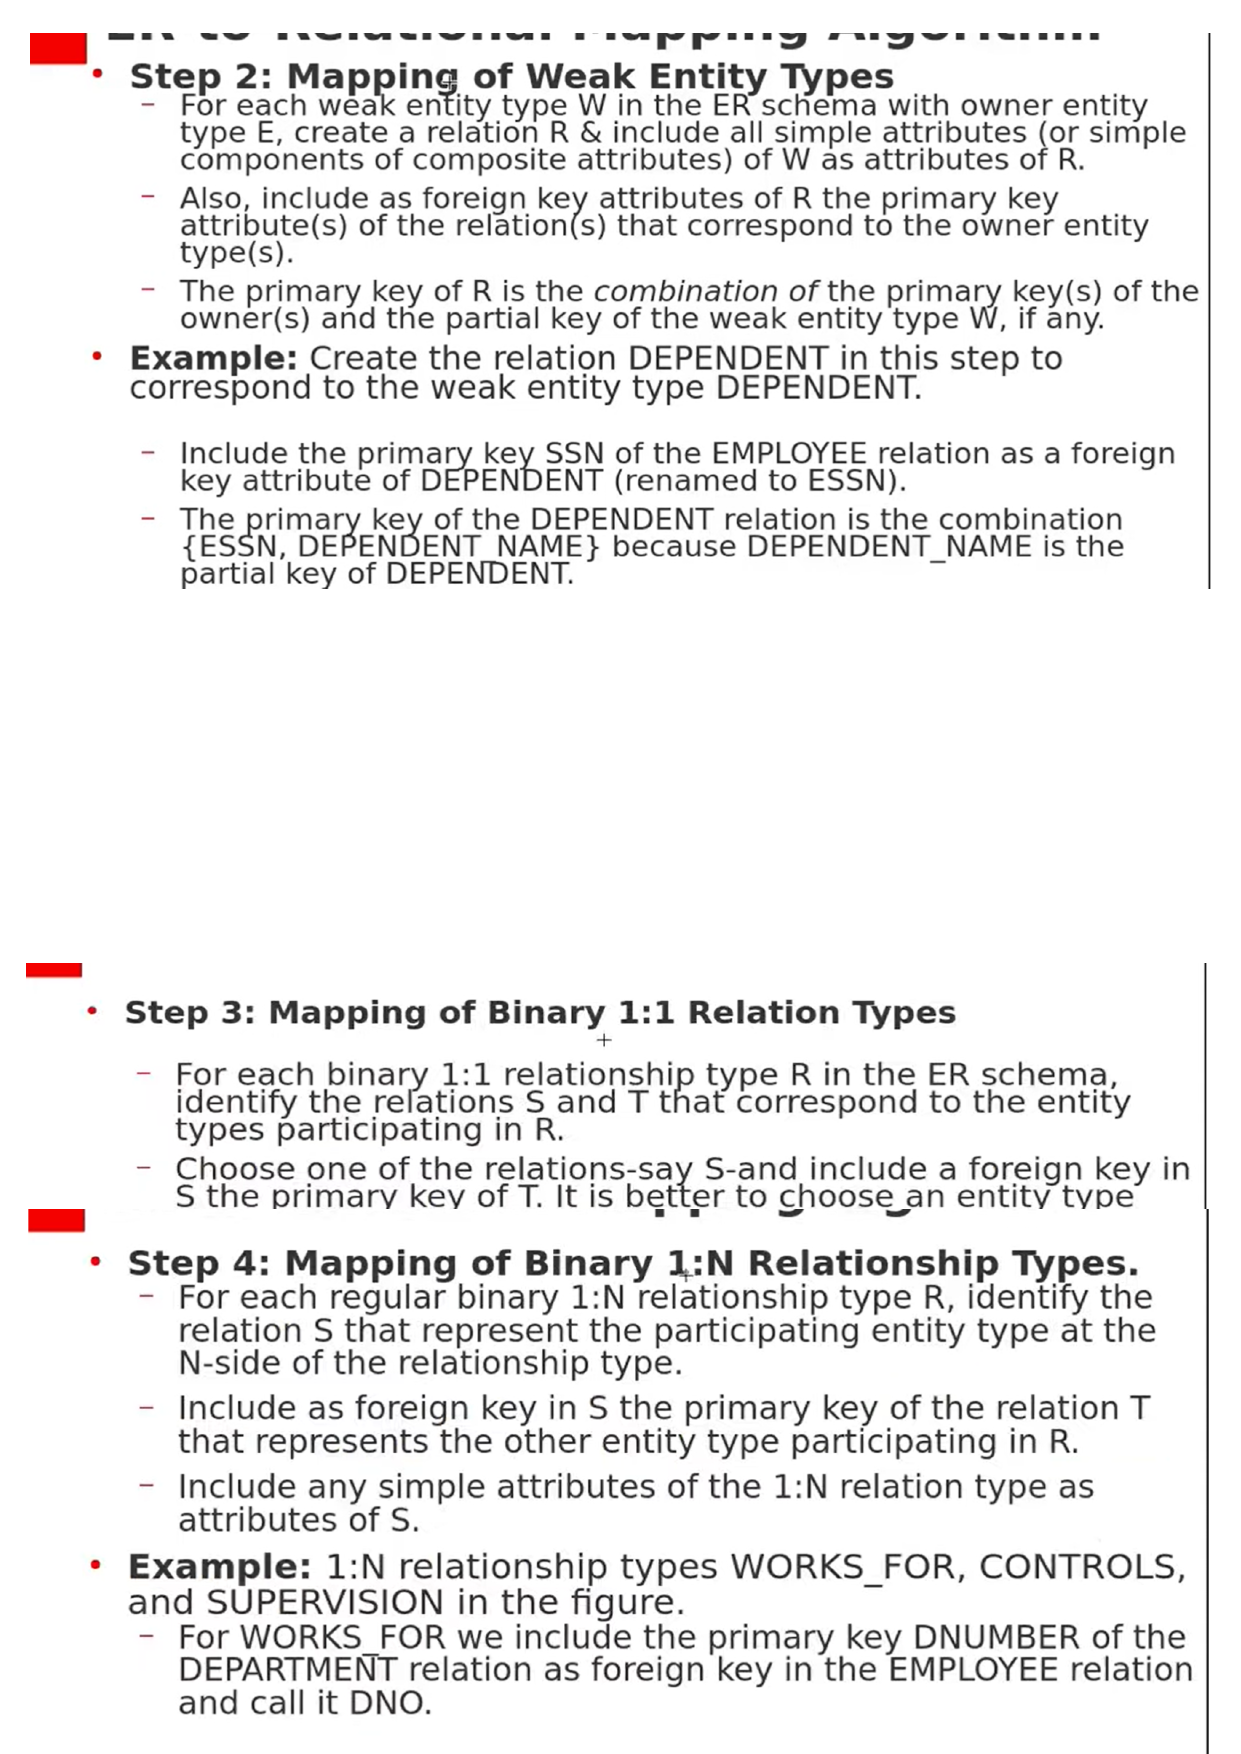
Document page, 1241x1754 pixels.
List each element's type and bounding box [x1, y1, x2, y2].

picture [26, 963, 1209, 1754]
picture [30, 33, 1211, 589]
